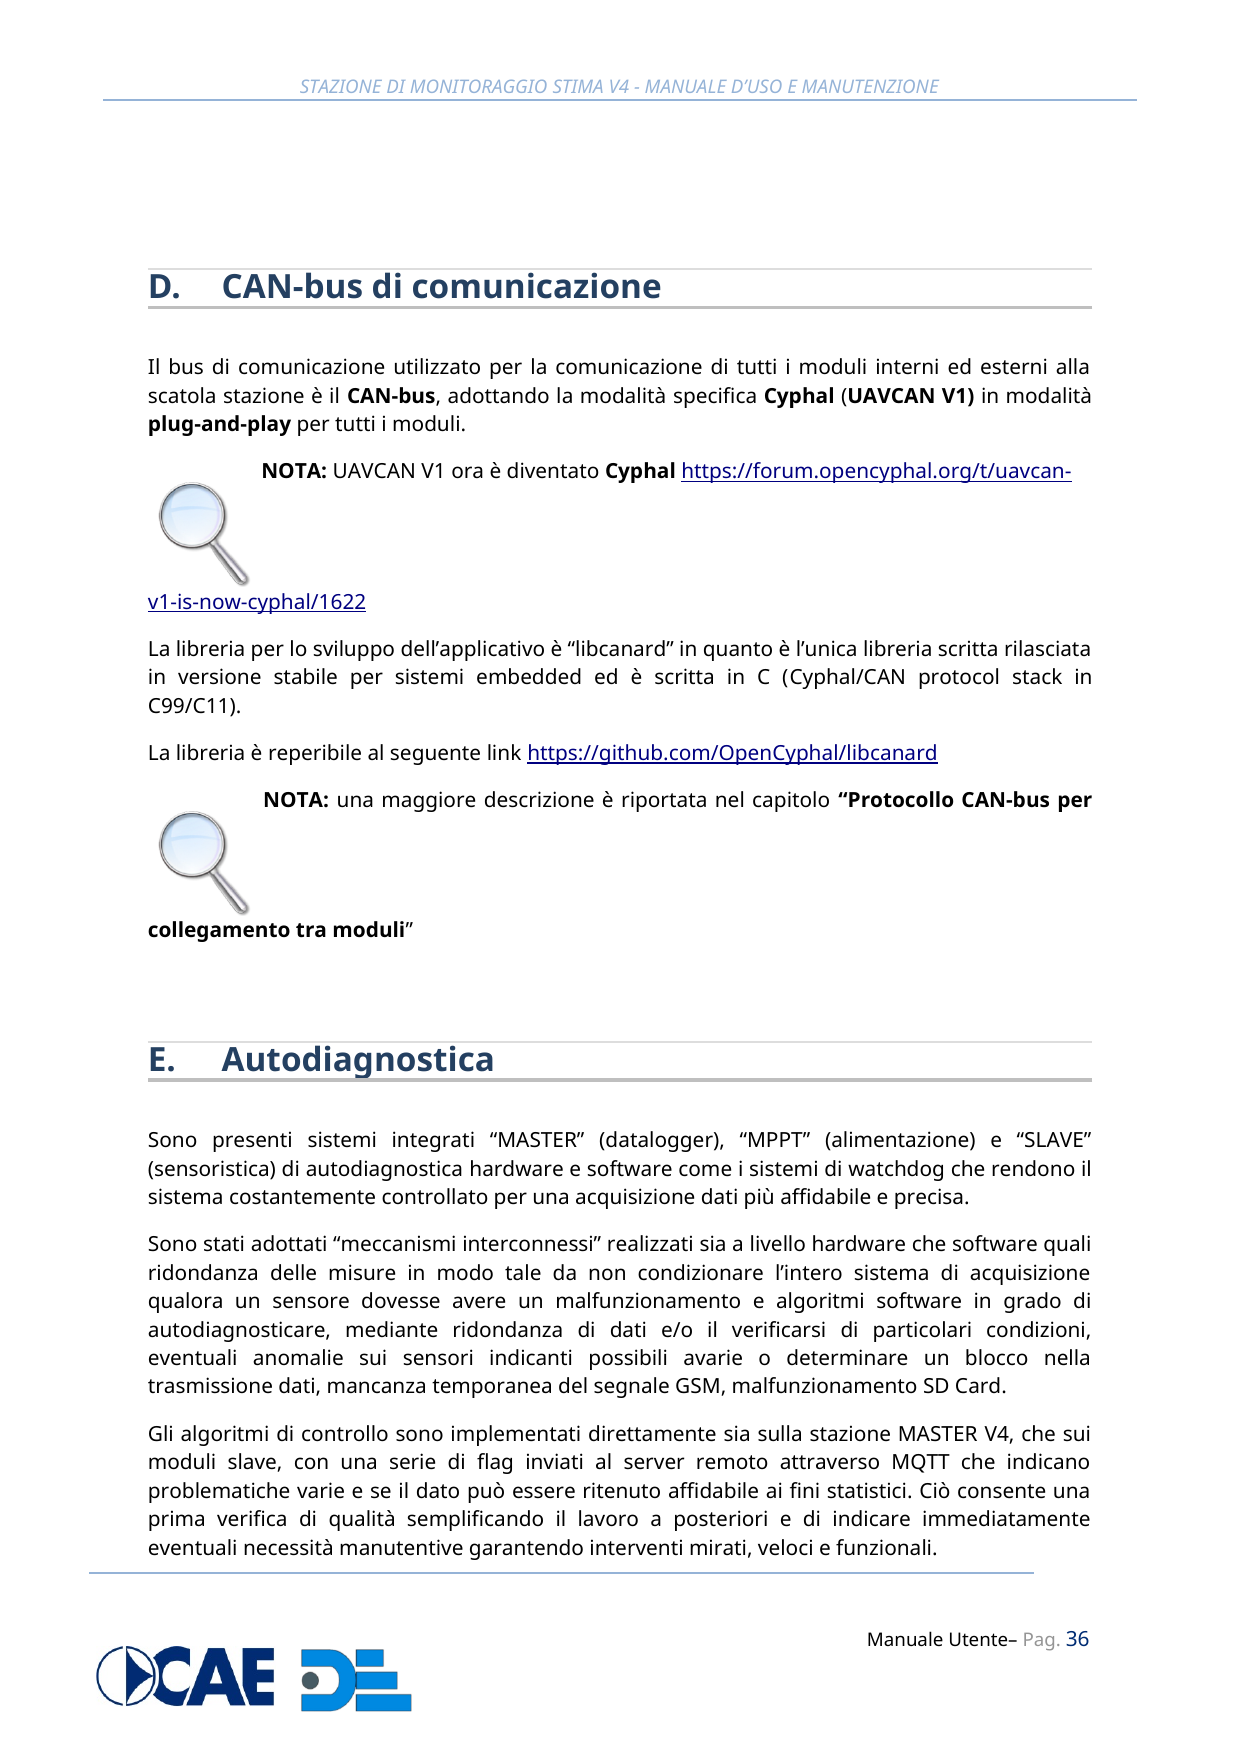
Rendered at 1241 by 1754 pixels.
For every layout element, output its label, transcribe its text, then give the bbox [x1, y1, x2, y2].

text La libreria per lo sviluppo dell’applicativo è “libcanard” in quanto è l’unica libreria scritta rilasciata in versione stabile per sistemi embedded ed è scritta in C (Cyphal/CAN protocol stack in C99/C11). [148, 634, 1092, 719]
text NOTA: una maggiore descrizione è riportata nel capitolo “Protocollo CAN-bus per collegamento tra moduli” [148, 785, 1092, 944]
list CAN-bus di comunicazione [148, 270, 1092, 306]
text Gli algoritmi di controllo sono implementati direttamente sia sulla stazione MASTER V4, che sui moduli slave, con una serie di flag inviati al server remoto attraverso MQTT che indicano problematiche varie e se il dato può essere ritenuto affidabile ai fini statistici. Ciò consente una prima verifica di qualità semplificando il lavoro a posteriori e di indicare immediatamente eventuali necessità manutentive garantendo interventi mirati, veloci e funzionali. [148, 1419, 1092, 1561]
text Sono presenti sistemi integrati “MASTER” (datalogger), “MPPT” (alimentazione) e “SLAVE” (sensoristica) di autodiagnostica hardware e software come i sistemi di watchdog che rendono il sistema costantemente controllato per una acquisizione dati più affidabile e precisa. [148, 1125, 1092, 1211]
text Sono stati adottati “meccanismi interconnessi” realizzati sia a livello hardware che software quali ridondanza delle misure in modo tale da non condizionare l’intero sistema di acquisizione qualora un sensore dovesse avere un malfunzionamento e algoritmi software in grado di autodiagnosticare, mediante ridondanza di dati e/o il verificarsi di particolari condizioni, eventuali anomalie sui sensori indicanti possibili avarie o determinare un blocco nella trasmissione dati, mancanza temporanea del segnale GSM, malfunzionamento SD Card. [148, 1229, 1092, 1400]
text NOTA: UAVCAN V1 ora è diventato Cyphal https://forum.opencyphal.org/t/uavcan-v1-is-now-cyphal/1622 [148, 457, 1092, 615]
text La libreria è reperibile al seguente link https://github.com/OpenCyphal/libcanard [148, 738, 1092, 766]
list Autodiagnostica [148, 1043, 1092, 1078]
text Il bus di comunicazione utilizzato per la comunicazione di tutti i moduli interni ed esterni alla scatola stazione è il CAN-bus, adottando la modalità specifica Cyphal (UAVCAN V1) in modalità plug-and-play per tutti i moduli. [148, 352, 1092, 438]
